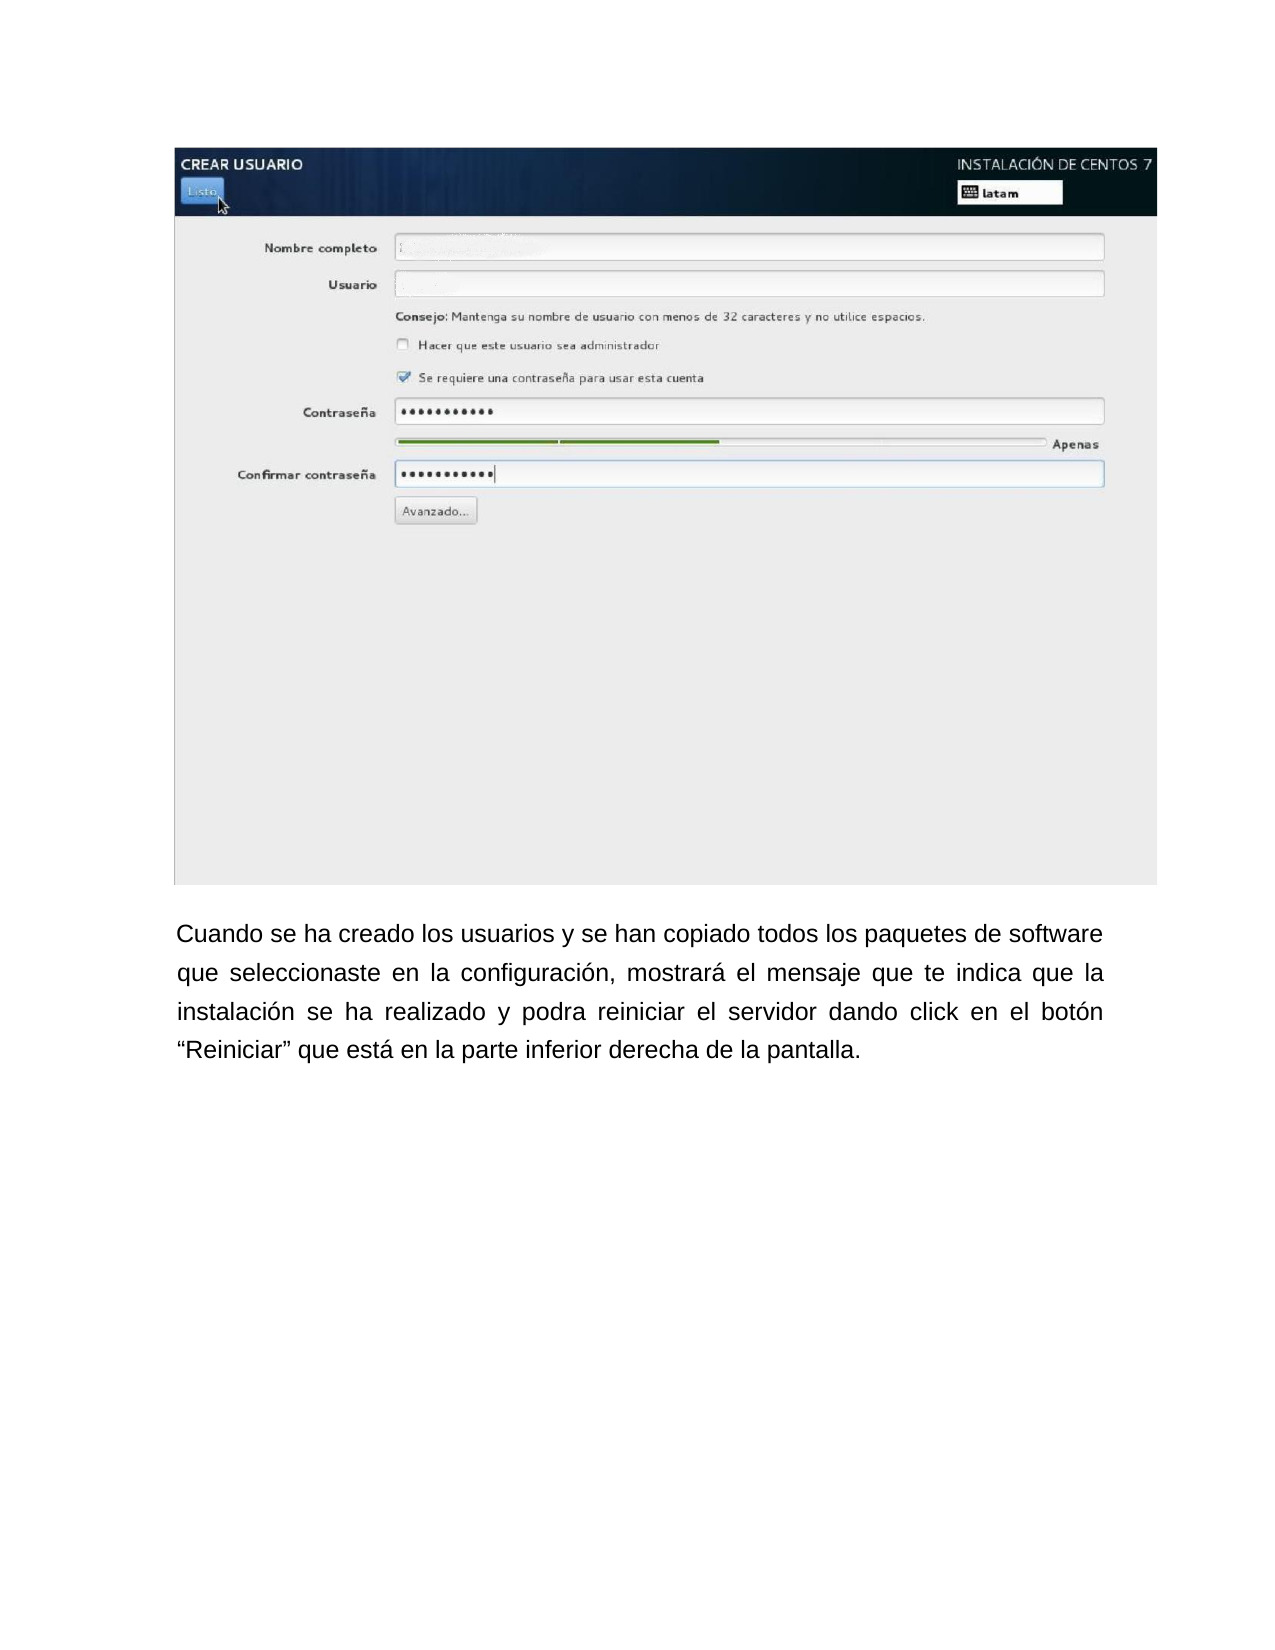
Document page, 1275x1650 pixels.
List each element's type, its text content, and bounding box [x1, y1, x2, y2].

picture [174, 147, 1158, 885]
text Cuando se ha creado los usuarios y se han copiado todos los paquetes de software que seleccionaste en la configuración, mostrará el mensaje que te indica que la instalación se ha realizado y podra reiniciar el servidor dando click en el botón “Reiniciar” que está en la parte inferior derecha de la pantalla. [176, 919, 1106, 1064]
